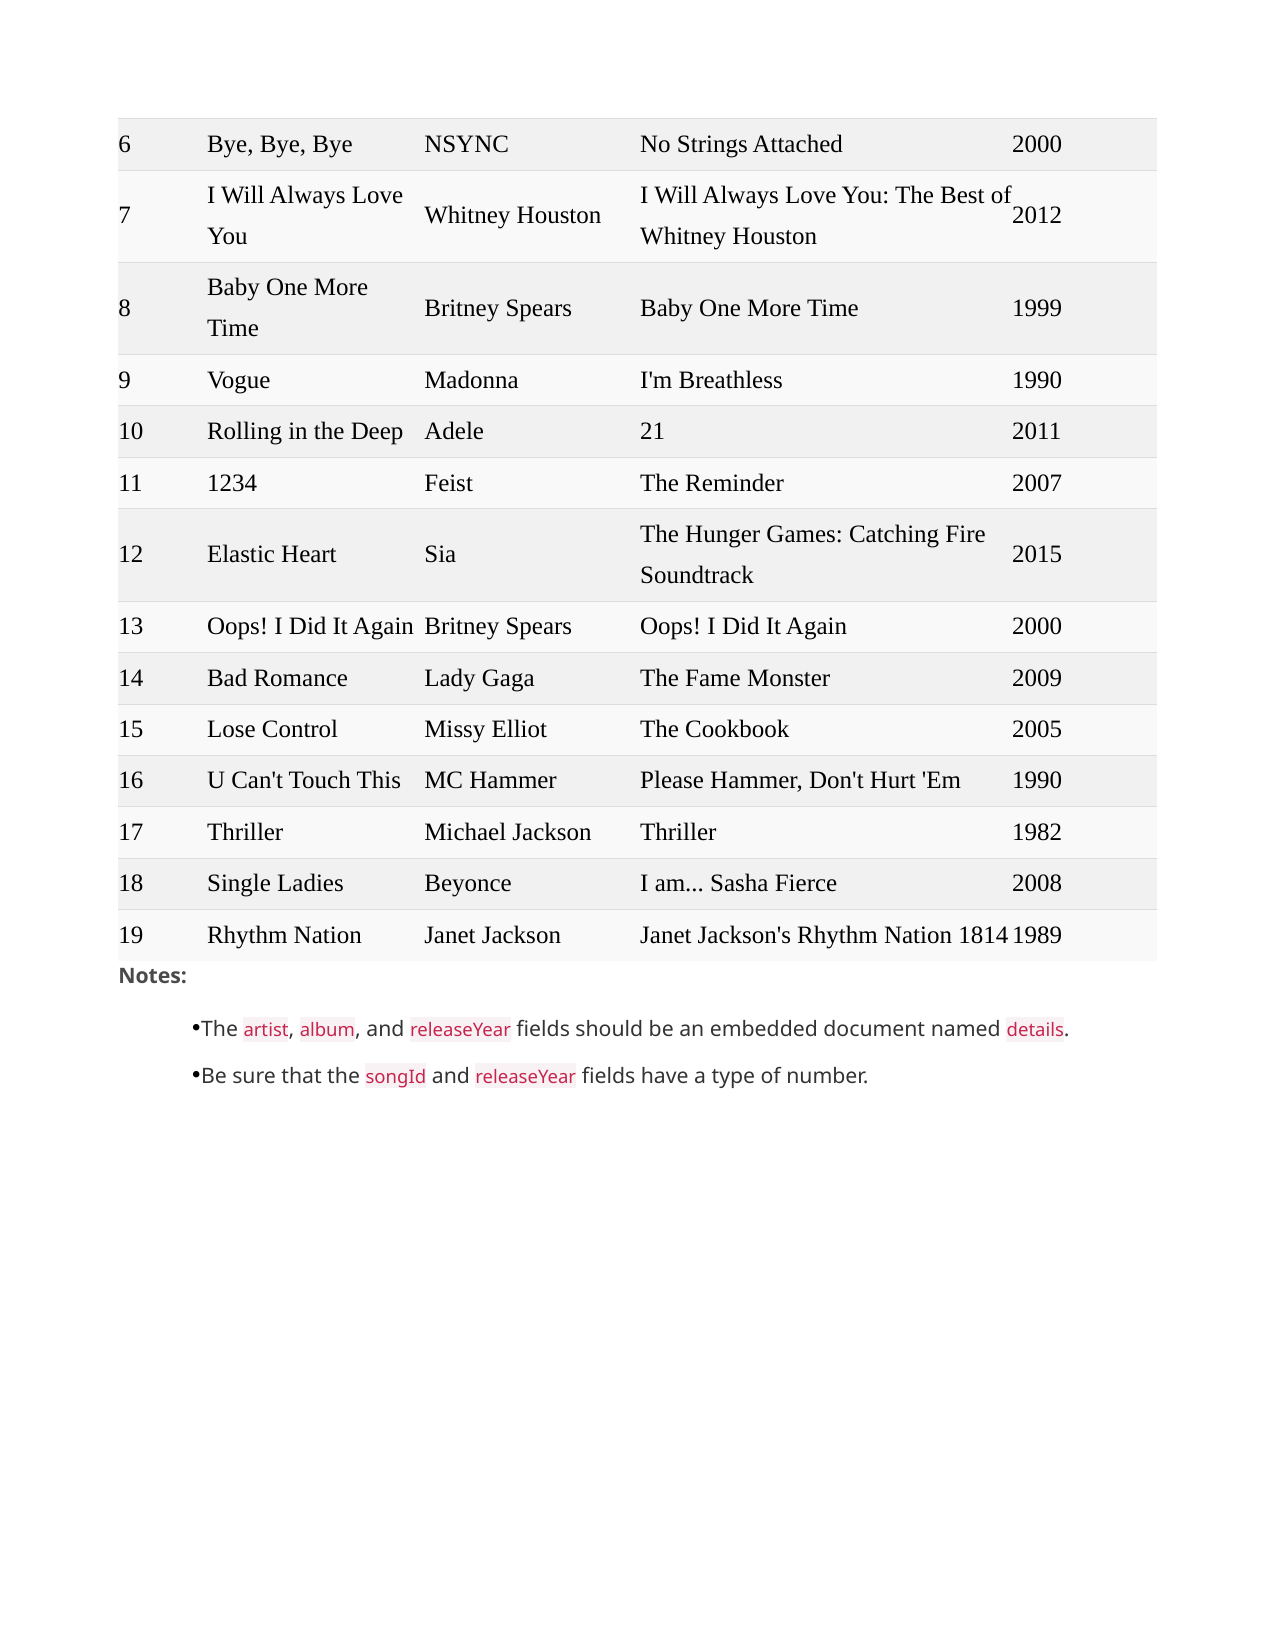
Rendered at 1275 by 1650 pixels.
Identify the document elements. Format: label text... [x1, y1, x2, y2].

list The artist, album, and releaseYear fields should be an embedded document named details. [118, 1014, 1157, 1043]
table_cell The Hunger Games: Catching Fire Soundtrack [640, 509, 1012, 601]
table_cell 2009 [1012, 653, 1157, 703]
table_cell Sia [424, 509, 640, 601]
table_cell 8 [118, 263, 207, 354]
table_cell Elastic Heart [207, 509, 424, 601]
table_cell The Reminder [640, 458, 1012, 508]
table_cell The Fame Monster [640, 653, 1012, 703]
table_cell Oops! I Did It Again [640, 602, 1012, 652]
table_cell No Strings Attached [640, 119, 1012, 169]
table_cell 1990 [1012, 756, 1157, 806]
table_cell Bye, Bye, Bye [207, 119, 424, 169]
table_cell 2000 [1012, 119, 1157, 169]
table_cell 15 [118, 705, 207, 755]
table_cell 11 [118, 458, 207, 508]
table_cell 2012 [1012, 171, 1157, 262]
table_cell U Can't Touch This [207, 756, 424, 806]
table_cell 19 [118, 910, 207, 961]
list Be sure that the songId and releaseYear fields have a type of number. [118, 1060, 1157, 1089]
table_cell I Will Always Love You [207, 171, 424, 262]
table_cell 2000 [1012, 602, 1157, 652]
table_cell Please Hammer, Don't Hurt 'Em [640, 756, 1012, 806]
table_cell 12 [118, 509, 207, 601]
table_cell Britney Spears [424, 602, 640, 652]
table_cell Feist [424, 458, 640, 508]
table_cell The Cookbook [640, 705, 1012, 755]
table_cell I am... Sasha Fierce [640, 859, 1012, 909]
table_cell 7 [118, 171, 207, 262]
table_cell Vogue [207, 355, 424, 405]
table_cell Missy Elliot [424, 705, 640, 755]
table_cell 1999 [1012, 263, 1157, 354]
table_cell Madonna [424, 355, 640, 405]
table_cell Lady Gaga [424, 653, 640, 703]
table_cell Beyonce [424, 859, 640, 909]
table_cell Janet Jackson [424, 910, 640, 961]
table_cell MC Hammer [424, 756, 640, 806]
table_cell Rolling in the Deep [207, 406, 424, 457]
table_cell Lose Control [207, 705, 424, 755]
table_cell 1990 [1012, 355, 1157, 405]
table_cell I Will Always Love You: The Best of Whitney Houston [640, 171, 1012, 262]
table_cell Bad Romance [207, 653, 424, 703]
table_cell NSYNC [424, 119, 640, 169]
table_cell Thriller [207, 807, 424, 858]
text Notes: [118, 961, 1157, 990]
table_cell Thriller [640, 807, 1012, 858]
table_cell 2011 [1012, 406, 1157, 457]
table_cell 21 [640, 406, 1012, 457]
table_cell Britney Spears [424, 263, 640, 354]
table_cell Janet Jackson's Rhythm Nation 1814 [640, 910, 1012, 961]
table_cell 18 [118, 859, 207, 909]
table_cell 10 [118, 406, 207, 457]
table_cell 6 [118, 119, 207, 169]
table_cell Baby One More Time [640, 263, 1012, 354]
table_cell 14 [118, 653, 207, 703]
table_cell Baby One More Time [207, 263, 424, 354]
table_cell 2008 [1012, 859, 1157, 909]
table_cell 1989 [1012, 910, 1157, 961]
table_cell 9 [118, 355, 207, 405]
table_cell Whitney Houston [424, 171, 640, 262]
table_cell 16 [118, 756, 207, 806]
table_cell Rhythm Nation [207, 910, 424, 961]
table_cell Oops! I Did It Again [207, 602, 424, 652]
table_cell I'm Breathless [640, 355, 1012, 405]
table_cell 2007 [1012, 458, 1157, 508]
table_cell Adele [424, 406, 640, 457]
table_cell 1982 [1012, 807, 1157, 858]
table_cell 17 [118, 807, 207, 858]
table_cell 2005 [1012, 705, 1157, 755]
table_cell Michael Jackson [424, 807, 640, 858]
table_cell Single Ladies [207, 859, 424, 909]
table_cell 1234 [207, 458, 424, 508]
table_cell 13 [118, 602, 207, 652]
table_cell 2015 [1012, 509, 1157, 601]
